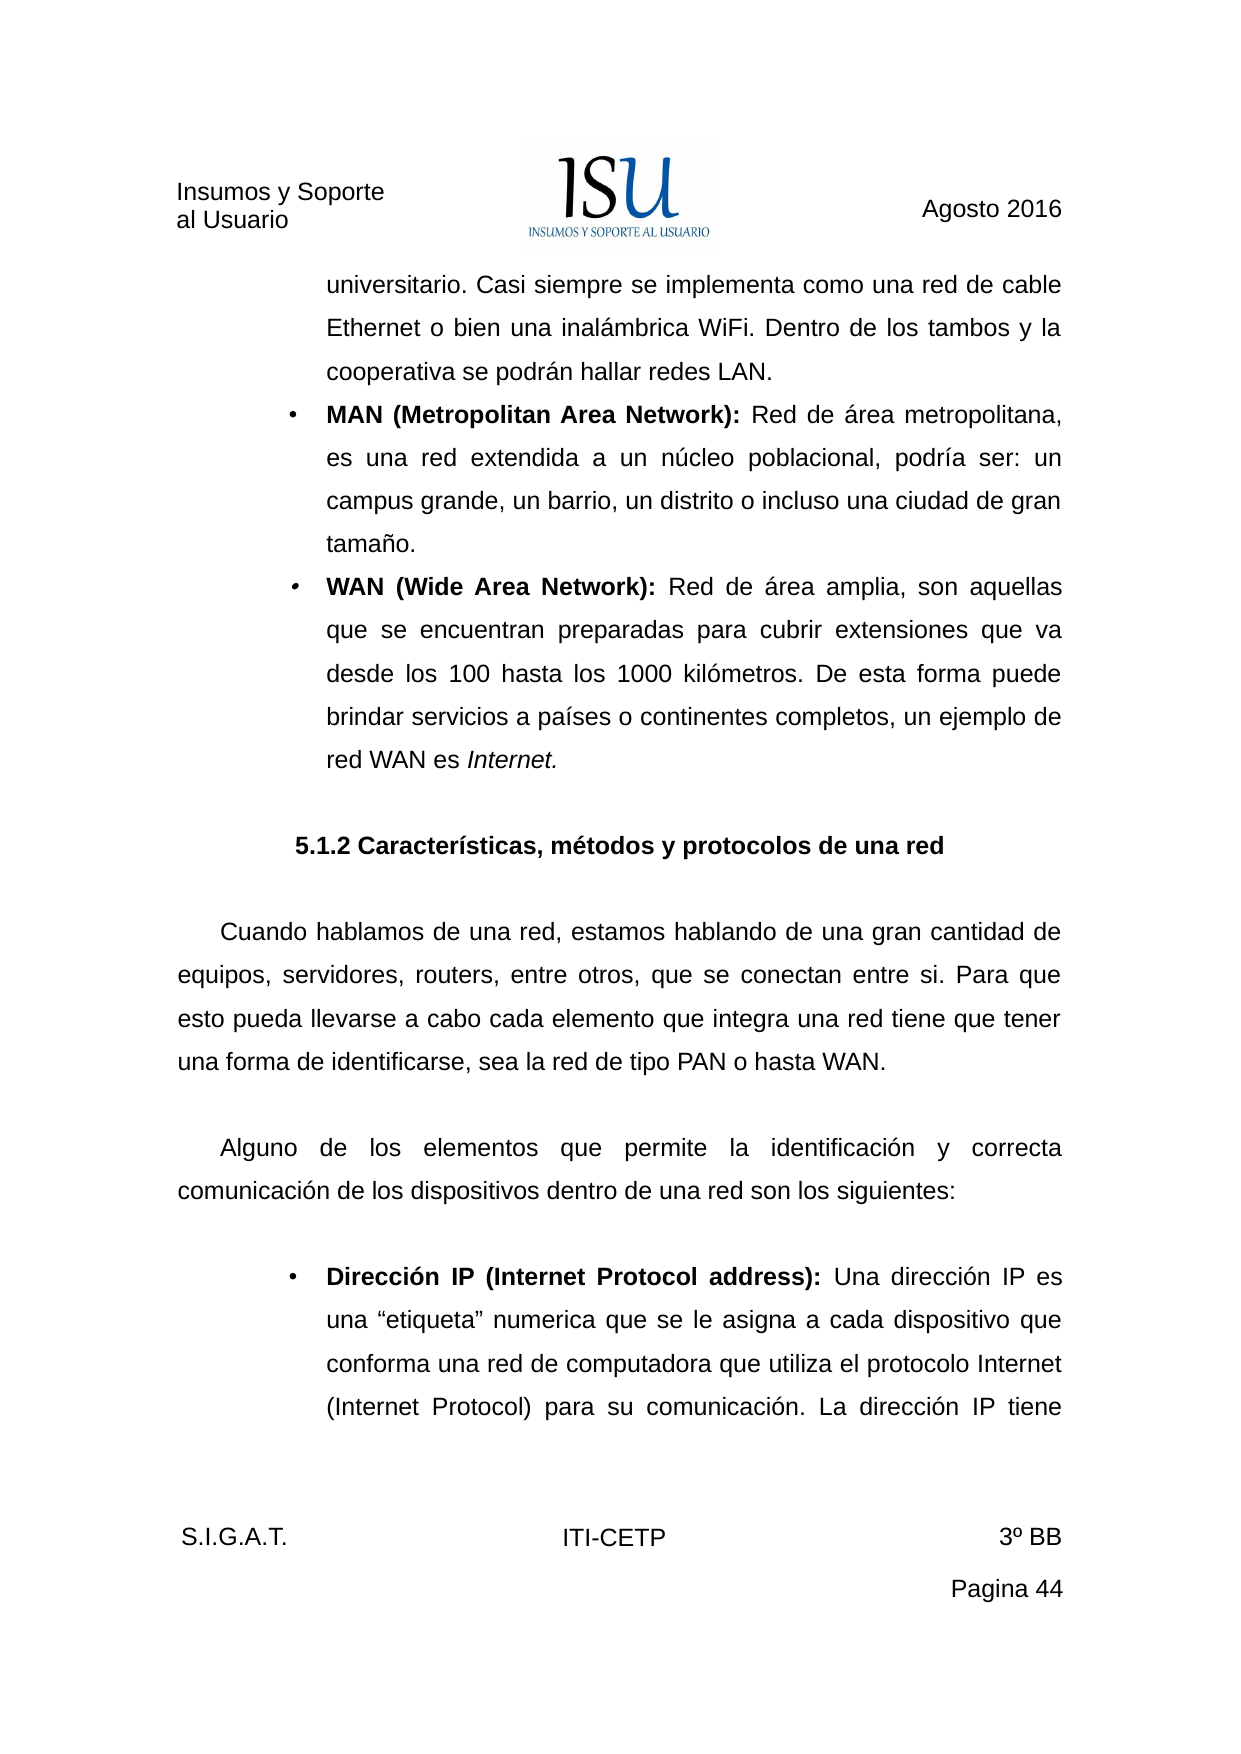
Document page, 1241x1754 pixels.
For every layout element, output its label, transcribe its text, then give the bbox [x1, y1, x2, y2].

list WAN (Wide Area Network): Red de área amplia, son aquellas que se encuentran preparadas para cubrir extensiones que va desde los 100 hasta los 1000 kilómetros. De esta forma puede brindar servicios a países o continentes completos, un ejemplo de red WAN es Internet. [288, 572, 1063, 773]
list MAN (Metropolitan Area Network): Red de área metropolitana, es una red extendida a un núcleo poblacional, podría ser: un campus grande, un barrio, un distrito o incluso una ciudad de gran tamaño. [288, 399, 1063, 558]
text Alguno de los elementos que permite la identificación y correcta comunicación de los dispositivos dentro de una red son los siguientes: [177, 1133, 1063, 1205]
list universitario. Casi siempre se implementa como una red de cable Ethernet o bien una inalámbrica WiFi. Dentro de los tambos y la cooperativa se podrán hallar redes LAN. [288, 270, 1063, 385]
picture [517, 138, 723, 252]
list Dirección IP (Internet Protocol address): Una dirección IP es una “etiqueta” numerica que se le asigna a cada dispositivo que conforma una red de computadora que utiliza el protocolo Internet (Internet Protocol) para su comunicación. La dirección IP tiene [288, 1262, 1063, 1421]
text Cuando hablamos de una red, estamos hablando de una gran cantidad de equipos, servidores, routers, entre otros, que se conectan entre si. Para que esto pueda llevarse a cabo cada elemento que integra una red tiene que tener una forma de identificarse, sea la red de tipo PAN o hasta WAN. [177, 917, 1063, 1075]
text 5.1.2 Características, métodos y protocolos de una red [177, 831, 1063, 860]
